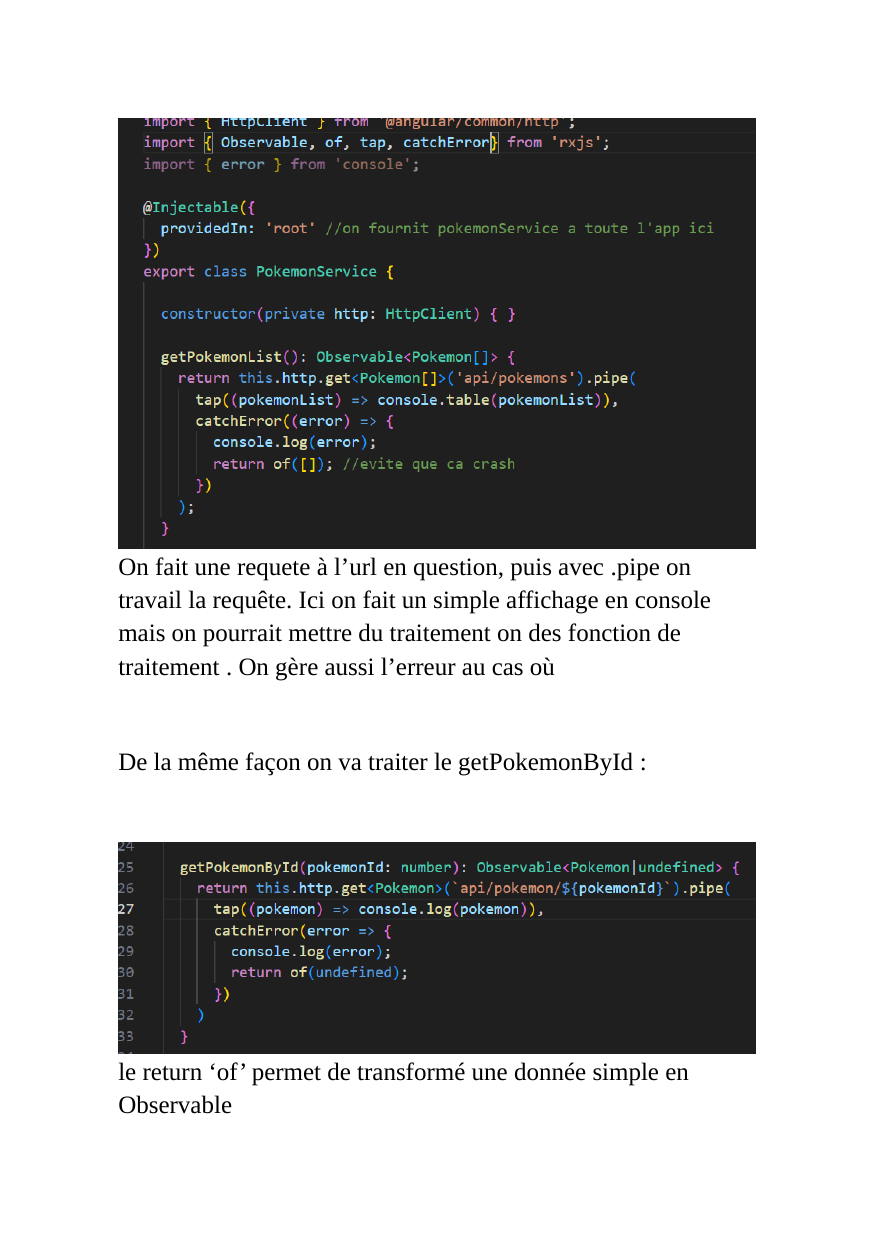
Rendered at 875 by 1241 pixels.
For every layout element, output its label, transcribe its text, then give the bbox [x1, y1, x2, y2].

text le return ‘of’ permet de transformé une donnée simple en Observable [118, 1054, 756, 1119]
picture [118, 118, 756, 549]
text De la même façon on va traiter le getPokemonById : [118, 747, 756, 776]
picture [118, 842, 756, 1054]
text On fait une requete à l’url en question, puis avec .pipe on travail la requête. Ici on fait un simple affichage en console mais on pourrait mettre du traitement on des fonction de traitement . On gère aussi l’erreur au cas où [118, 549, 756, 680]
